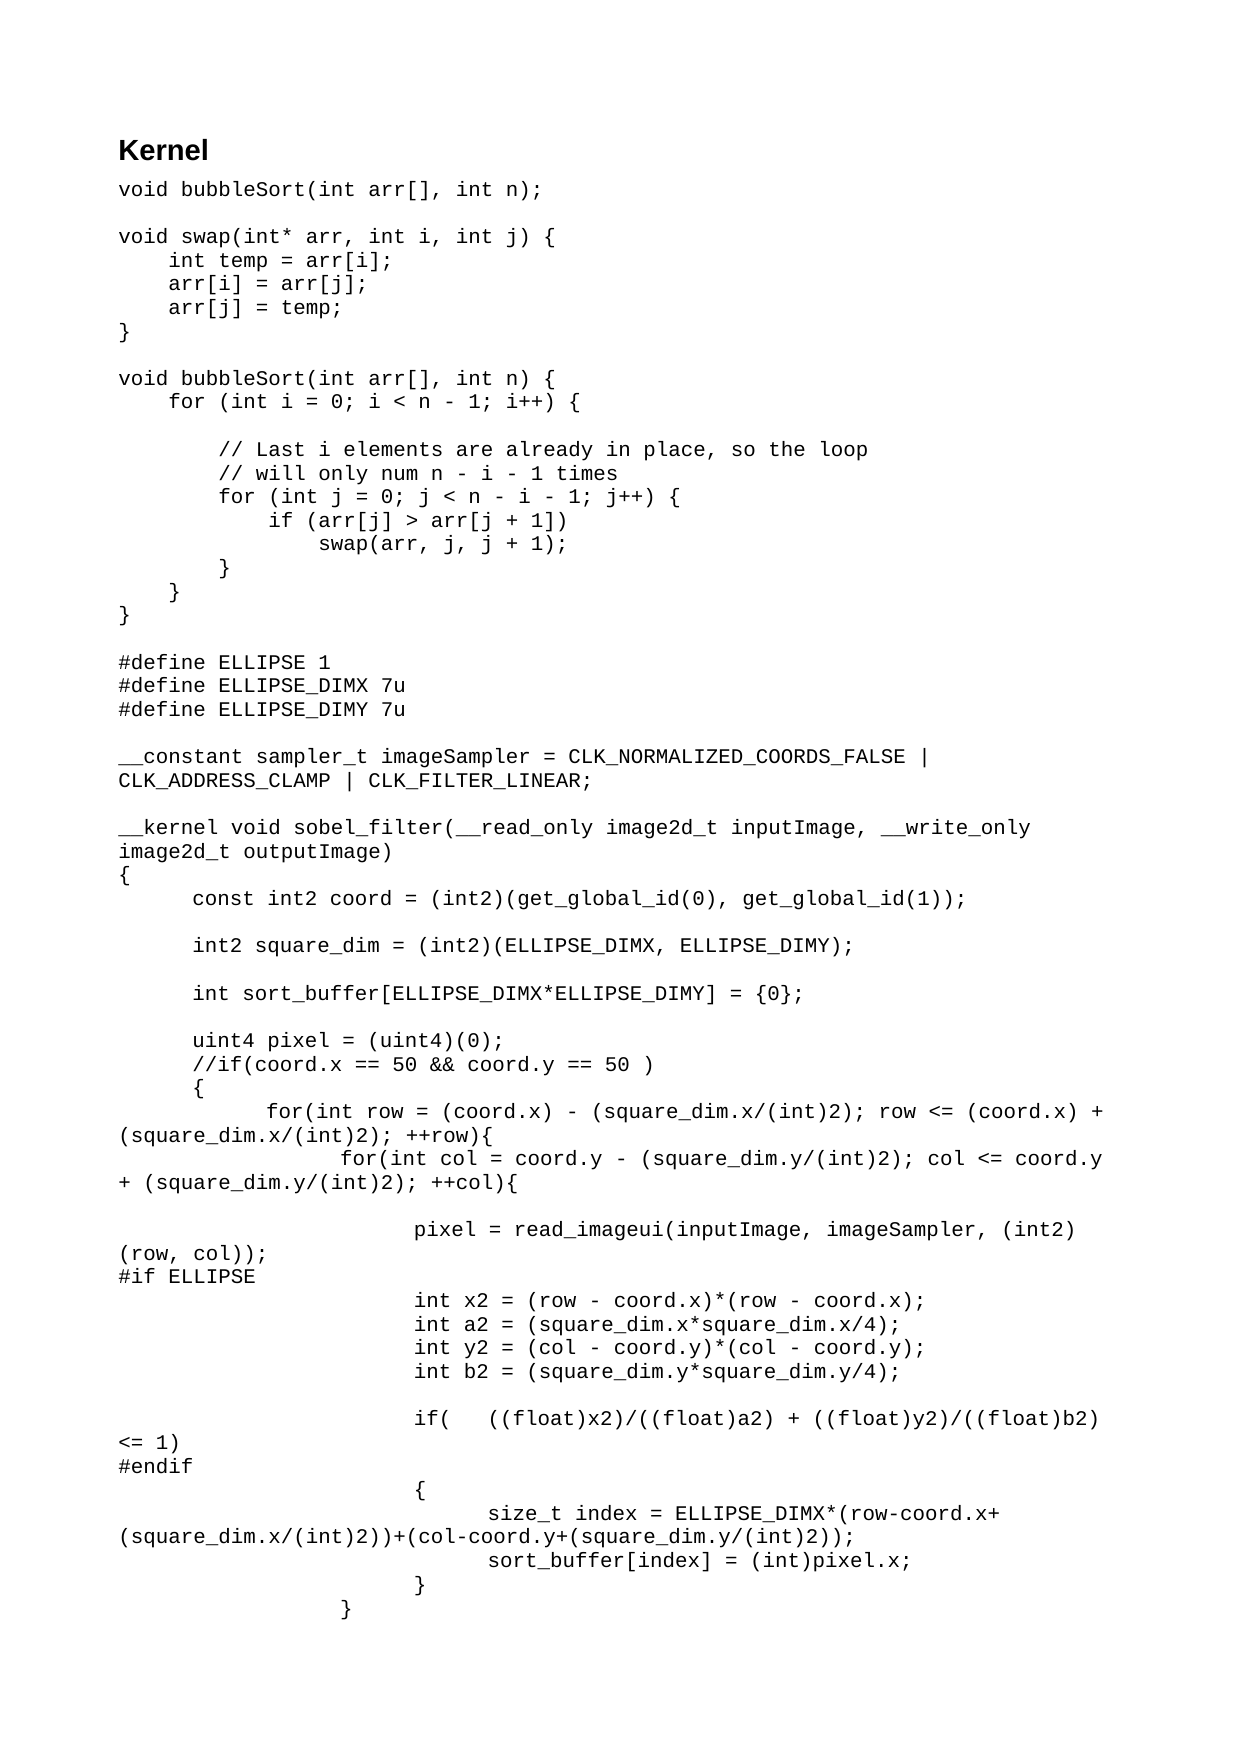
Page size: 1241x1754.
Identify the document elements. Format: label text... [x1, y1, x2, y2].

text for(int row = (coord.x) - (square_dim.x/(int)2); row <= (coord.x) + (square_dim.x/(int)2); ++row){ [118, 1101, 1122, 1148]
text __constant sampler_t imageSampler = CLK_NORMALIZED_COORDS_FALSE | CLK_ADDRESS_CLAMP | CLK_FILTER_LINEAR; [118, 746, 1122, 793]
text #endif [118, 1456, 1122, 1479]
text int sort_buffer[ELLIPSE_DIMX*ELLIPSE_DIMY] = {0}; [118, 983, 1122, 1006]
text { [118, 1077, 1122, 1101]
text { [118, 1479, 1122, 1503]
text #define ELLIPSE_DIMX 7u [118, 675, 1122, 699]
text #define ELLIPSE_DIMY 7u [118, 699, 1122, 723]
text void bubbleSort(int arr[], int n); [118, 179, 1122, 202]
text __kernel void sobel_filter(__read_only image2d_t inputImage, __write_only image2d_t outputImage) [118, 817, 1122, 864]
text int b2 = (square_dim.y*square_dim.y/4); [118, 1361, 1122, 1385]
text } [118, 581, 1122, 604]
text for (int j = 0; j < n - i - 1; j++) { [118, 486, 1122, 510]
text arr[j] = temp; [118, 297, 1122, 321]
text sort_buffer[index] = (int)pixel.x; [118, 1550, 1122, 1574]
text for (int i = 0; i < n - 1; i++) { [118, 392, 1122, 415]
subtitle Kernel [118, 133, 1122, 166]
text } [118, 557, 1122, 581]
text int2 square_dim = (int2)(ELLIPSE_DIMX, ELLIPSE_DIMY); [118, 935, 1122, 959]
text int a2 = (square_dim.x*square_dim.x/4); [118, 1314, 1122, 1337]
text } [118, 1597, 1122, 1621]
text const int2 coord = (int2)(get_global_id(0), get_global_id(1)); [118, 888, 1122, 912]
text //if(coord.x == 50 && coord.y == 50 ) [118, 1054, 1122, 1077]
text if( ((float)x2)/((float)a2) + ((float)y2)/((float)b2) <= 1) [118, 1408, 1122, 1456]
text int temp = arr[i]; [118, 250, 1122, 273]
text #define ELLIPSE 1 [118, 652, 1122, 675]
text arr[i] = arr[j]; [118, 273, 1122, 297]
text } [118, 1574, 1122, 1597]
text if (arr[j] > arr[j + 1]) [118, 510, 1122, 533]
text for(int col = coord.y - (square_dim.y/(int)2); col <= coord.y + (square_dim.y/(int)2); ++col){ [118, 1148, 1122, 1196]
text void swap(int* arr, int i, int j) { [118, 226, 1122, 250]
text // will only num n - i - 1 times [118, 462, 1122, 486]
text size_t index = ELLIPSE_DIMX*(row-coord.x+(square_dim.x/(int)2))+(col-coord.y+(square_dim.y/(int)2)); [118, 1503, 1122, 1550]
text // Last i elements are already in place, so the loop [118, 439, 1122, 462]
text { [118, 864, 1122, 888]
text } [118, 321, 1122, 344]
text void bubbleSort(int arr[], int n) { [118, 368, 1122, 392]
text swap(arr, j, j + 1); [118, 533, 1122, 557]
text uint4 pixel = (uint4)(0); [118, 1030, 1122, 1054]
text #if ELLIPSE [118, 1266, 1122, 1290]
text pixel = read_imageui(inputImage, imageSampler, (int2)(row, col)); [118, 1219, 1122, 1266]
text int x2 = (row - coord.x)*(row - coord.x); [118, 1290, 1122, 1314]
text } [118, 604, 1122, 628]
text int y2 = (col - coord.y)*(col - coord.y); [118, 1337, 1122, 1361]
